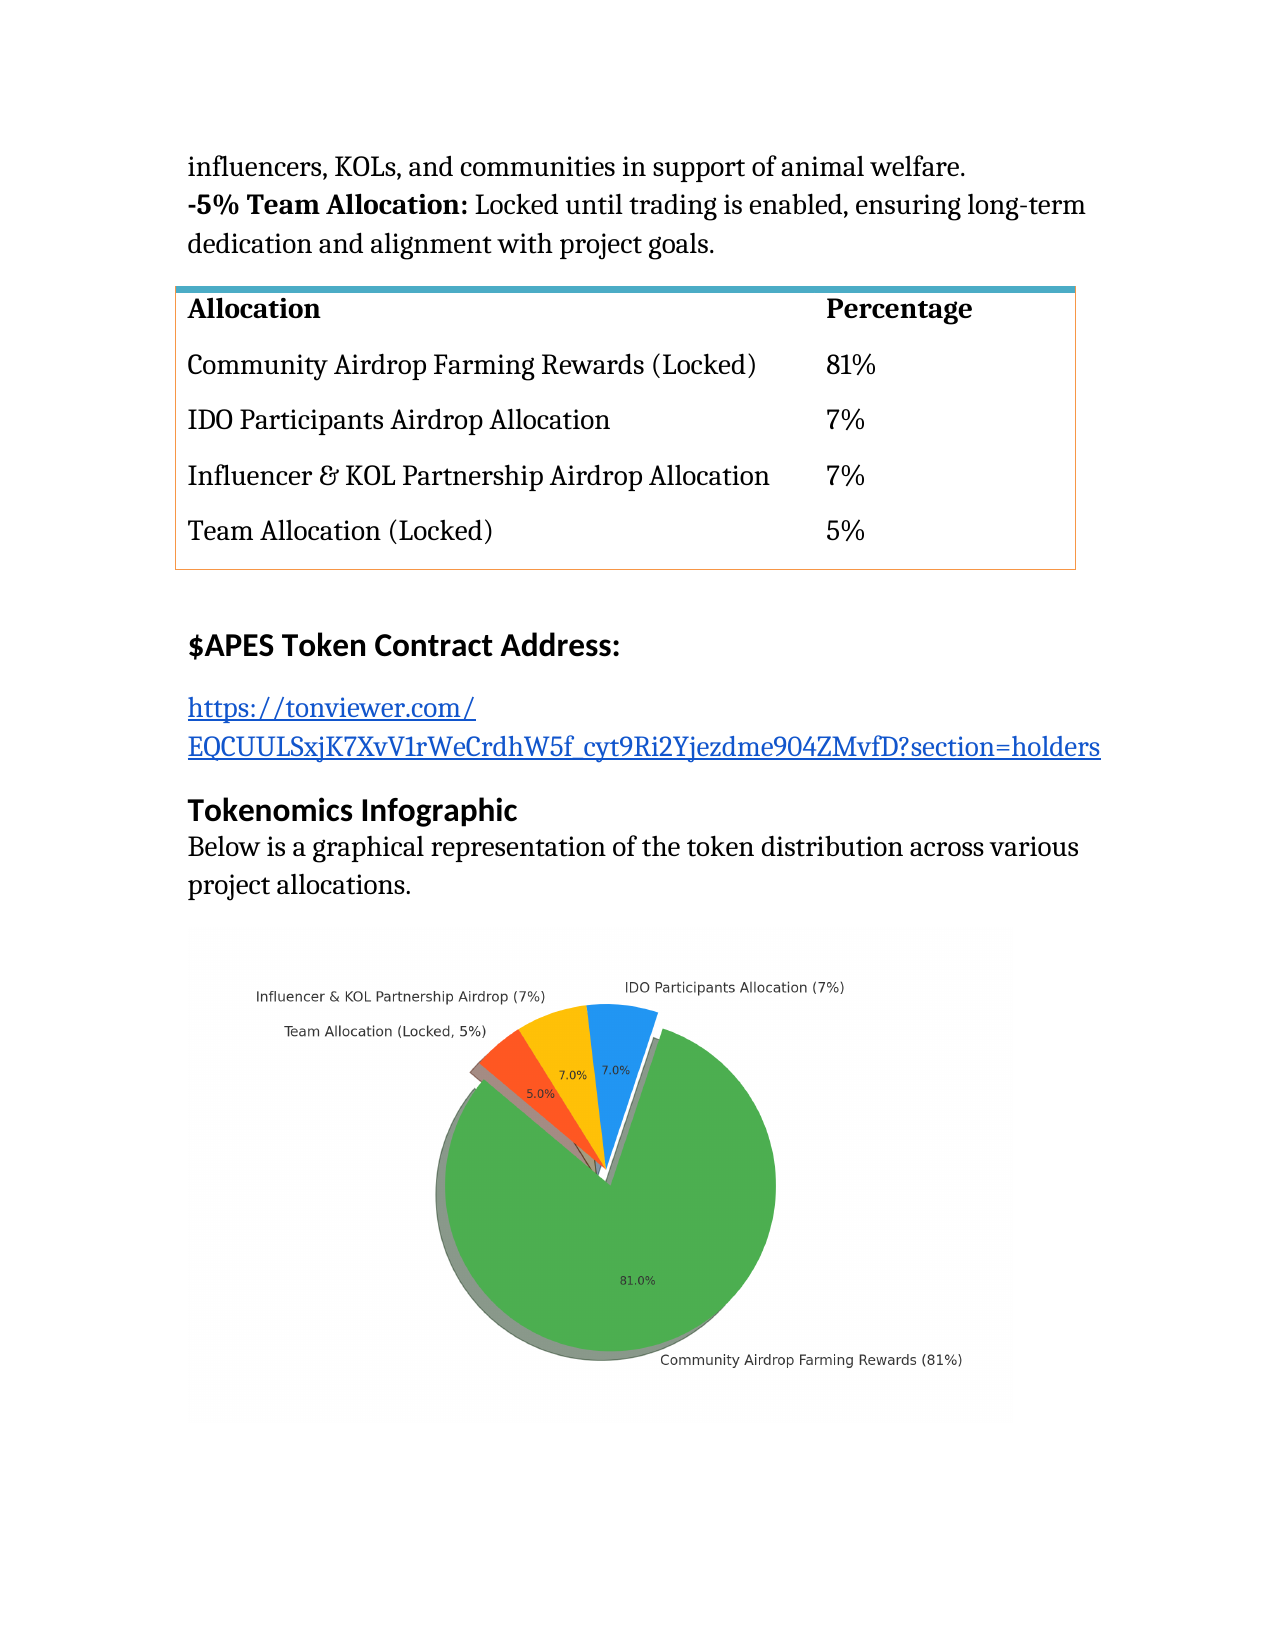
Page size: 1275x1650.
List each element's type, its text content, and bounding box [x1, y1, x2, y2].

picture [187, 927, 1013, 1423]
text Below is a graphical representation of the token distribution across various project allocations. [187, 830, 1125, 902]
table_header Percentage [815, 293, 1075, 347]
table_header Allocation [176, 293, 814, 347]
table_cell 81% [815, 348, 1075, 402]
table_cell 7% [815, 404, 1075, 458]
text $APES Token Contract Address: [187, 624, 1125, 664]
table_cell Influencer & KOL Partnership Airdrop Allocation [176, 459, 814, 513]
table_cell 5% [815, 514, 1075, 569]
table_cell IDO Participants Airdrop Allocation [176, 404, 814, 458]
table_cell Community Airdrop Farming Rewards (Locked) [176, 348, 814, 402]
text https://tonviewer.com/EQCUULSxjK7XvV1rWeCrdhW5f_cyt9Ri2Yjezdme904ZMvfD?section=holders [187, 691, 1125, 763]
table_cell Team Allocation (Locked) [176, 514, 814, 569]
subtitle Tokenomics Infographic [187, 789, 1125, 830]
text influencers, KOLs, and communities in support of animal welfare. -5% Team Allocation: Locked until trading is enabled, ensuring long-term dedication and alignment with project goals. [187, 150, 1125, 261]
table_cell 7% [815, 459, 1075, 513]
